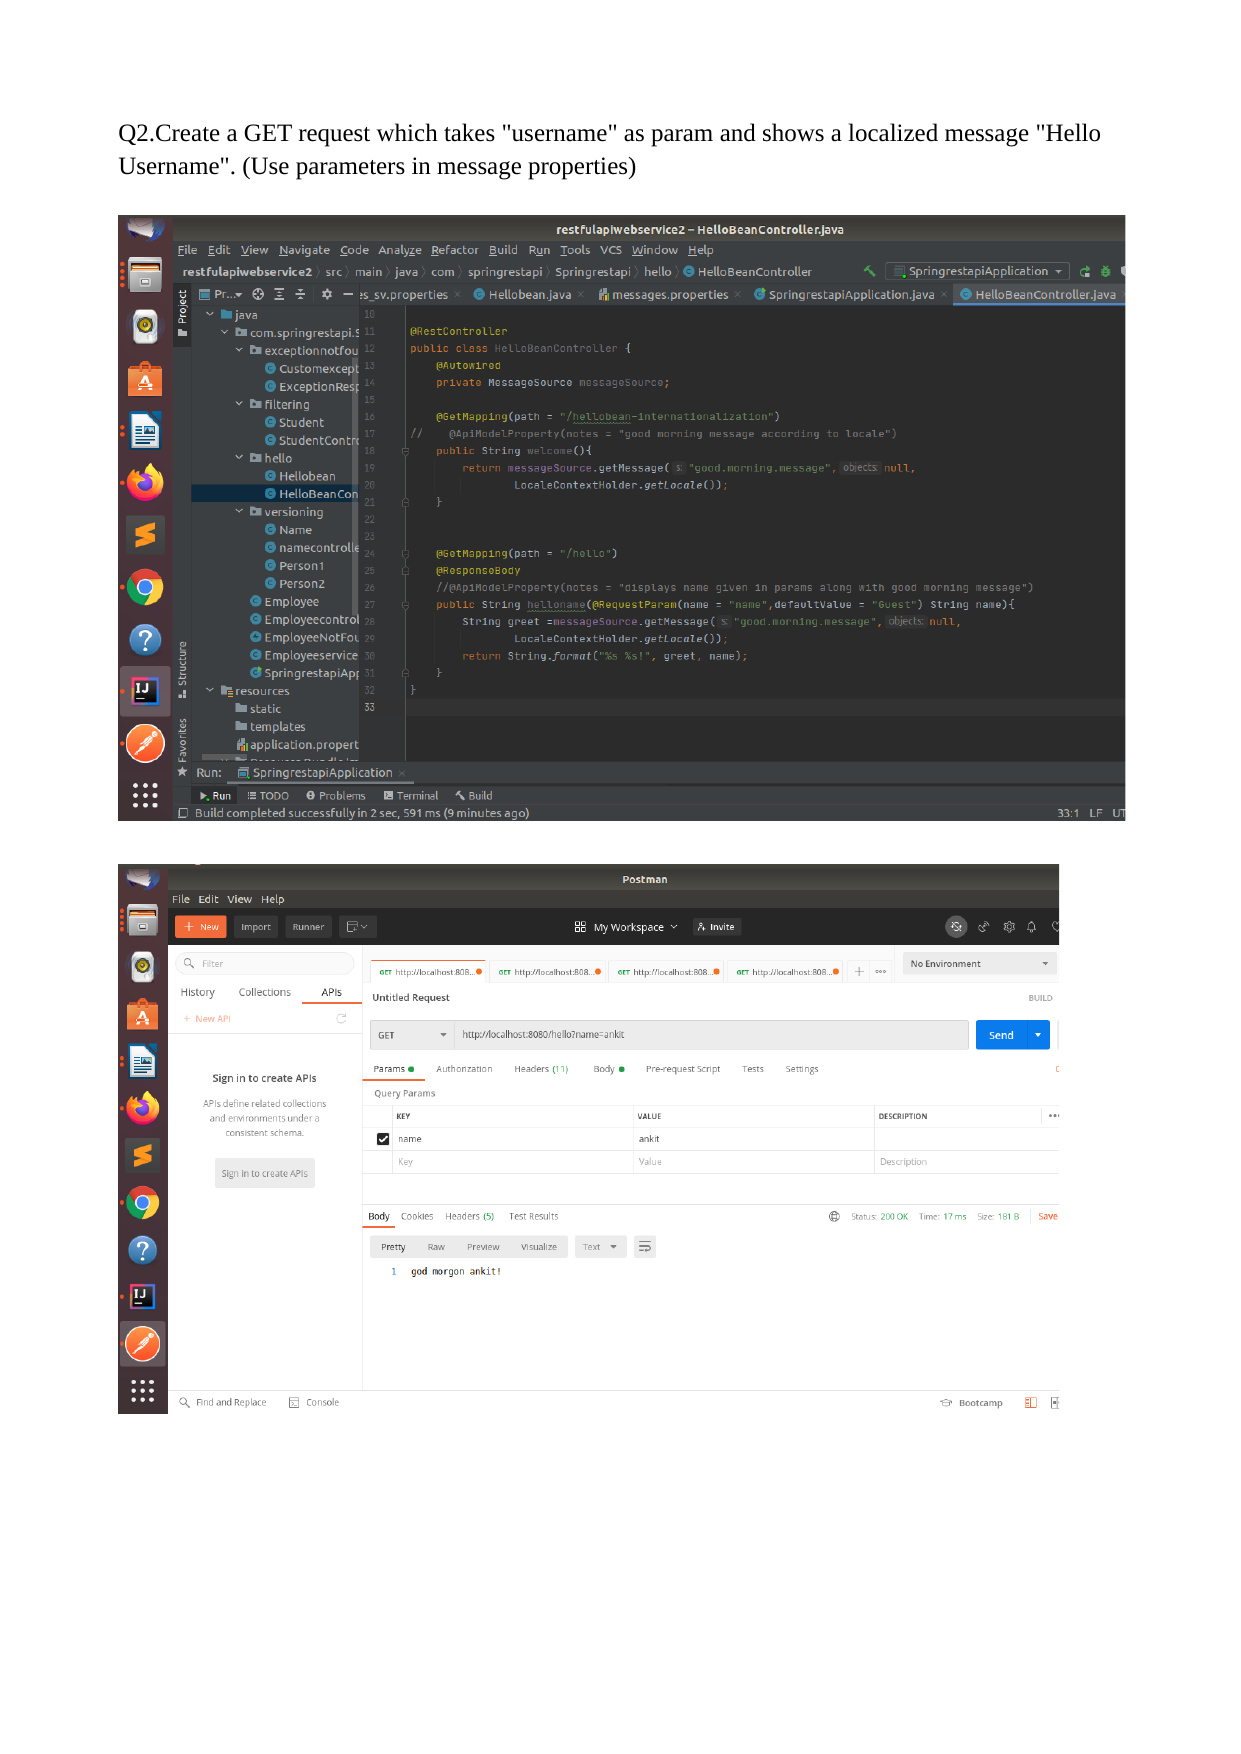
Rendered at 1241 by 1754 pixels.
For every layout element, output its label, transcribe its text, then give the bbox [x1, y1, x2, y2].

text Q2.Create a GET request which takes "username" as param and shows a localized message "Hello Username". (Use parameters in message properties) [118, 118, 1122, 180]
picture [118, 864, 1060, 1414]
picture [118, 215, 1126, 821]
